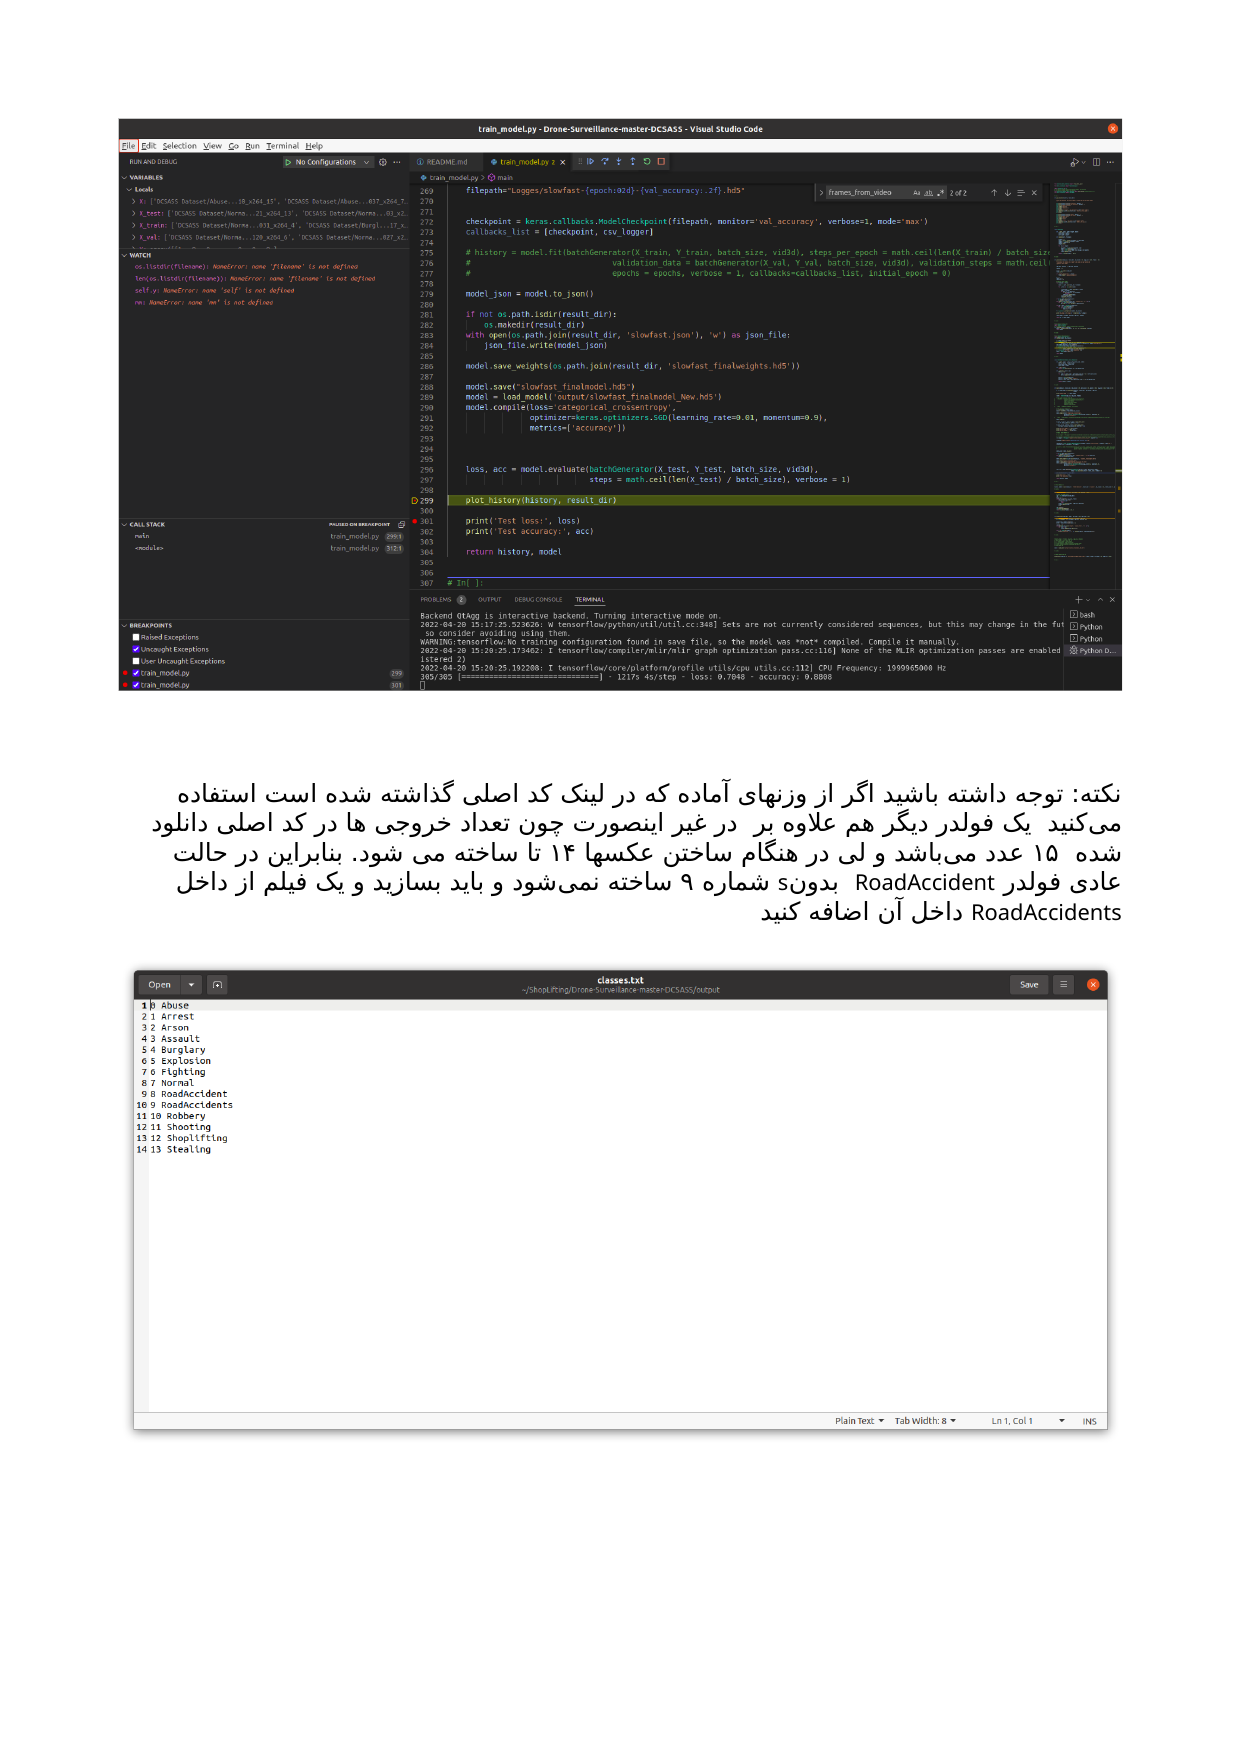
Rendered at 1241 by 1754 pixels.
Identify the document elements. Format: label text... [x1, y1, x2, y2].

picture [118, 118, 1123, 691]
text نکته: توجه داشته باشید اگر از وزنهای آماده که در لینک کد اصلی گذاشته شده است استفاده می‌کنید یک فولدر دیگر هم علاوه بر در غیر اینصورت چون تعداد خروجی ها در کد اصلی دانلود شده ۱۵ عدد می‌باشد و لی در هنگام ساختن عکسها ۱۴ تا ساخته می شود. بنابراین در حالت عادی فولدر RoadAccident بدونs شماره ۹ ساخته نمی‌شود و باید بسازید و یک فیلم از داخل RoadAccidents داخل آن اضافه کنید [118, 779, 1122, 926]
picture [118, 956, 1123, 1447]
